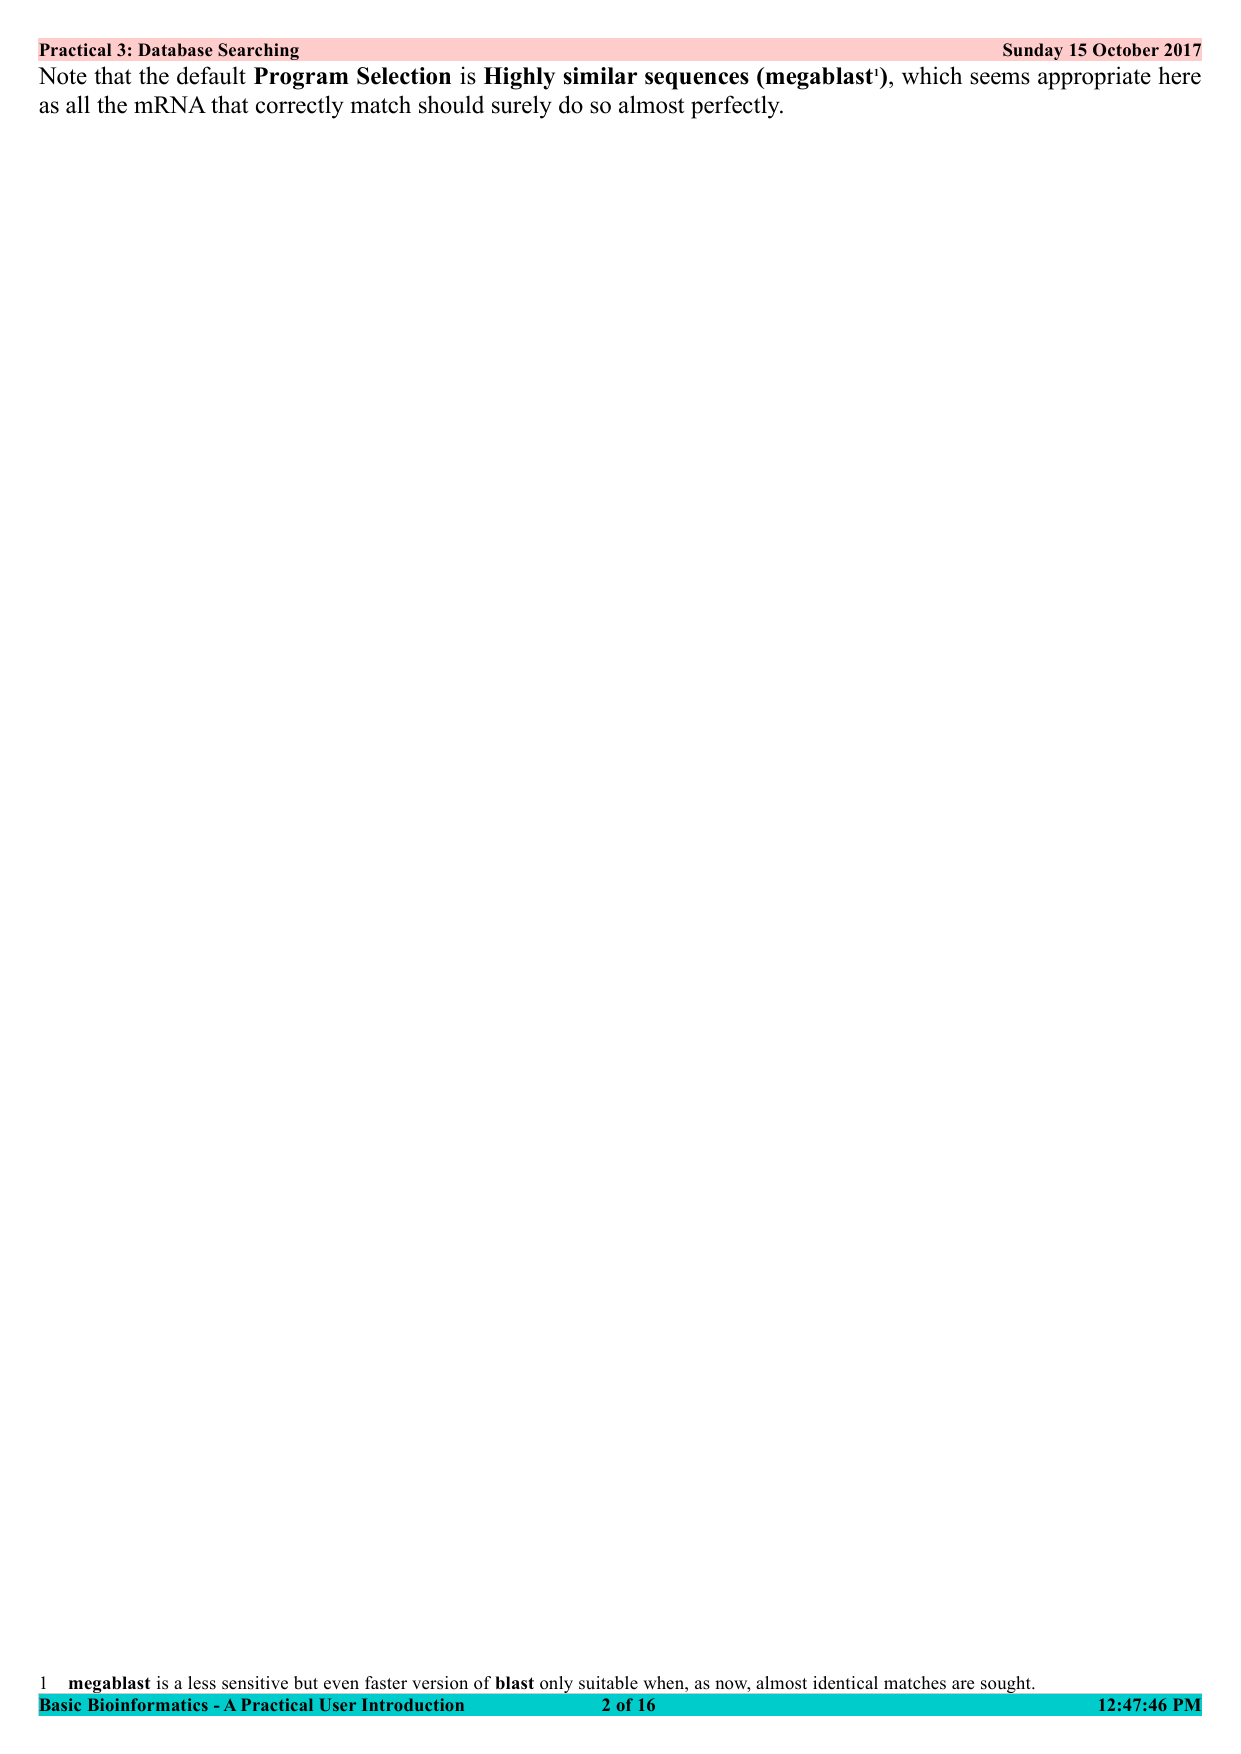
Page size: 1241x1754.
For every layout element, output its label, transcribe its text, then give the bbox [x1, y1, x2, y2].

text megablast is a less sensitive but even faster version of blast only suitable when, as now, almost identical matches are sought. [38, 1671, 1202, 1693]
text Note that the default Program Selection is Highly similar sequences (megablast), which seems appropriate here as all the mRNA that correctly match should surely do so almost perfectly. [38, 61, 1202, 119]
